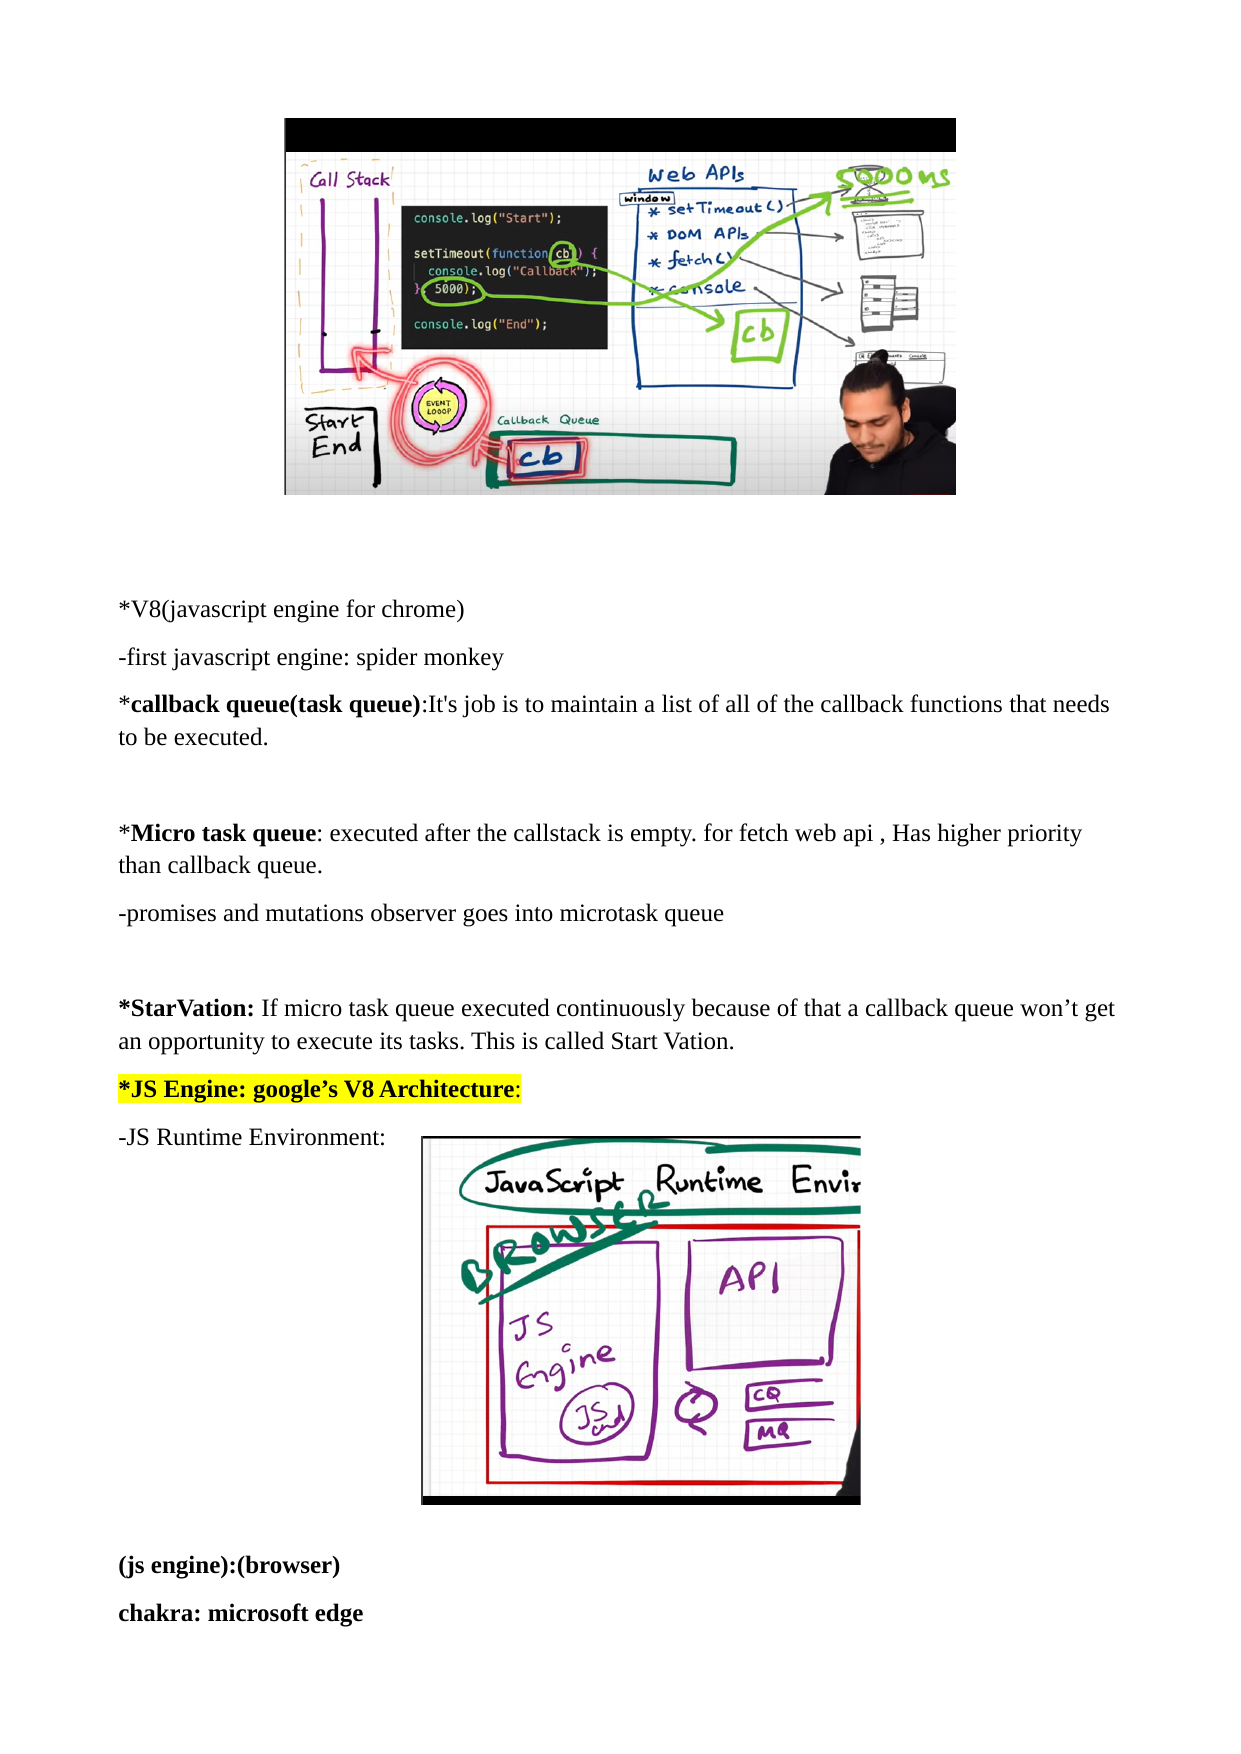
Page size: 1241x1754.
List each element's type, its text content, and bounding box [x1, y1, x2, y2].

text *callback queue(task queue):It's job is to maintain a list of all of the callback functions that needs to be executed. [118, 689, 1122, 751]
picture [284, 118, 956, 495]
text -promises and mutations observer goes into microtask queue [118, 898, 1122, 927]
text -first javascript engine: spider monkey [118, 642, 1122, 671]
text (js engine):(browser) [118, 1550, 1122, 1579]
picture [421, 1136, 861, 1505]
text chakra: microsoft edge [118, 1598, 1122, 1626]
text *V8(javascript engine for chrome) [118, 594, 1122, 623]
text *JS Engine: google’s V8 Architecture: [118, 1074, 1122, 1103]
text *Micro task queue: executed after the callstack is empty. for fetch web api , Has higher priority than callback queue. [118, 818, 1122, 879]
text *StarVation: If micro task queue executed continuously because of that a callback queue won’t get an opportunity to execute its tasks. This is called Start Vation. [118, 993, 1122, 1055]
text -JS Runtime Environment: [118, 1122, 1122, 1150]
